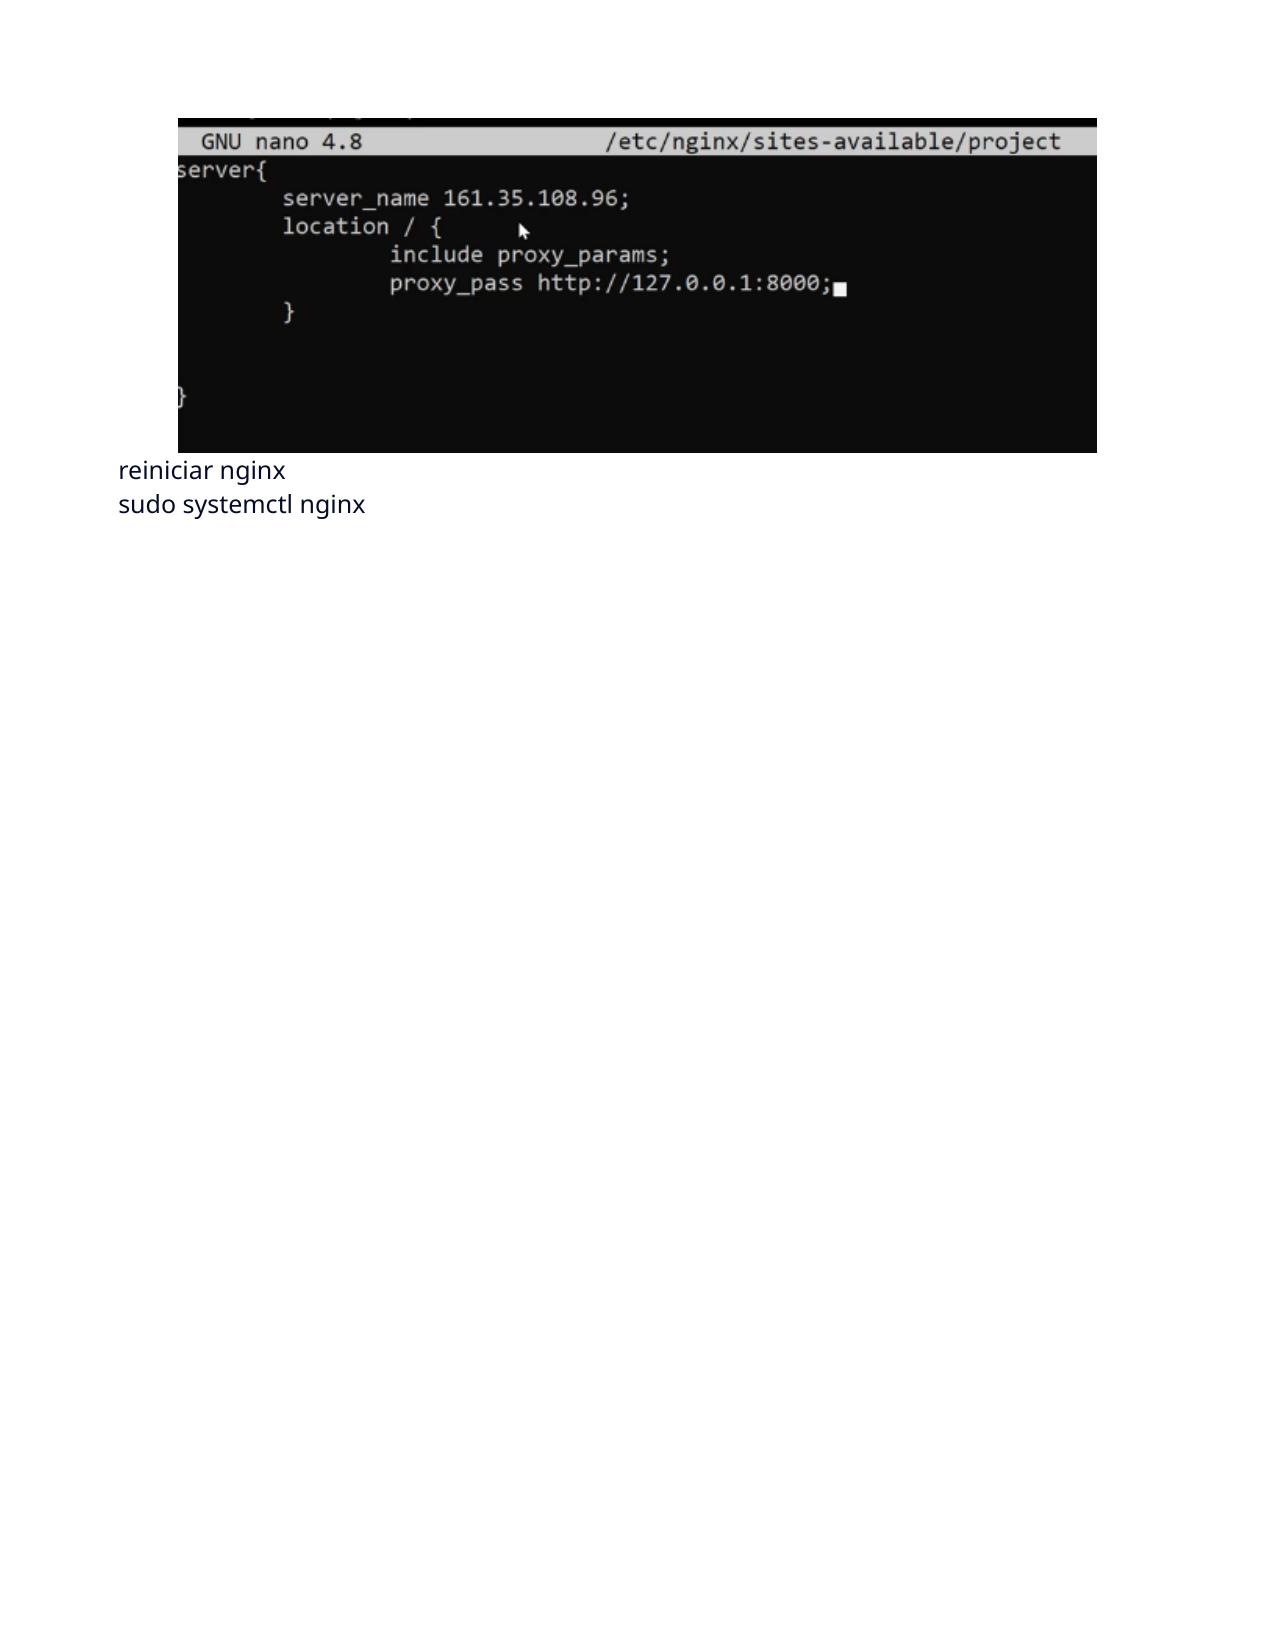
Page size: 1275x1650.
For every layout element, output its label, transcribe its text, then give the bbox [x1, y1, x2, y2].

text sudo systemctl nginx [118, 487, 1157, 521]
text reiniciar nginx [118, 118, 1157, 487]
picture [178, 118, 1097, 453]
